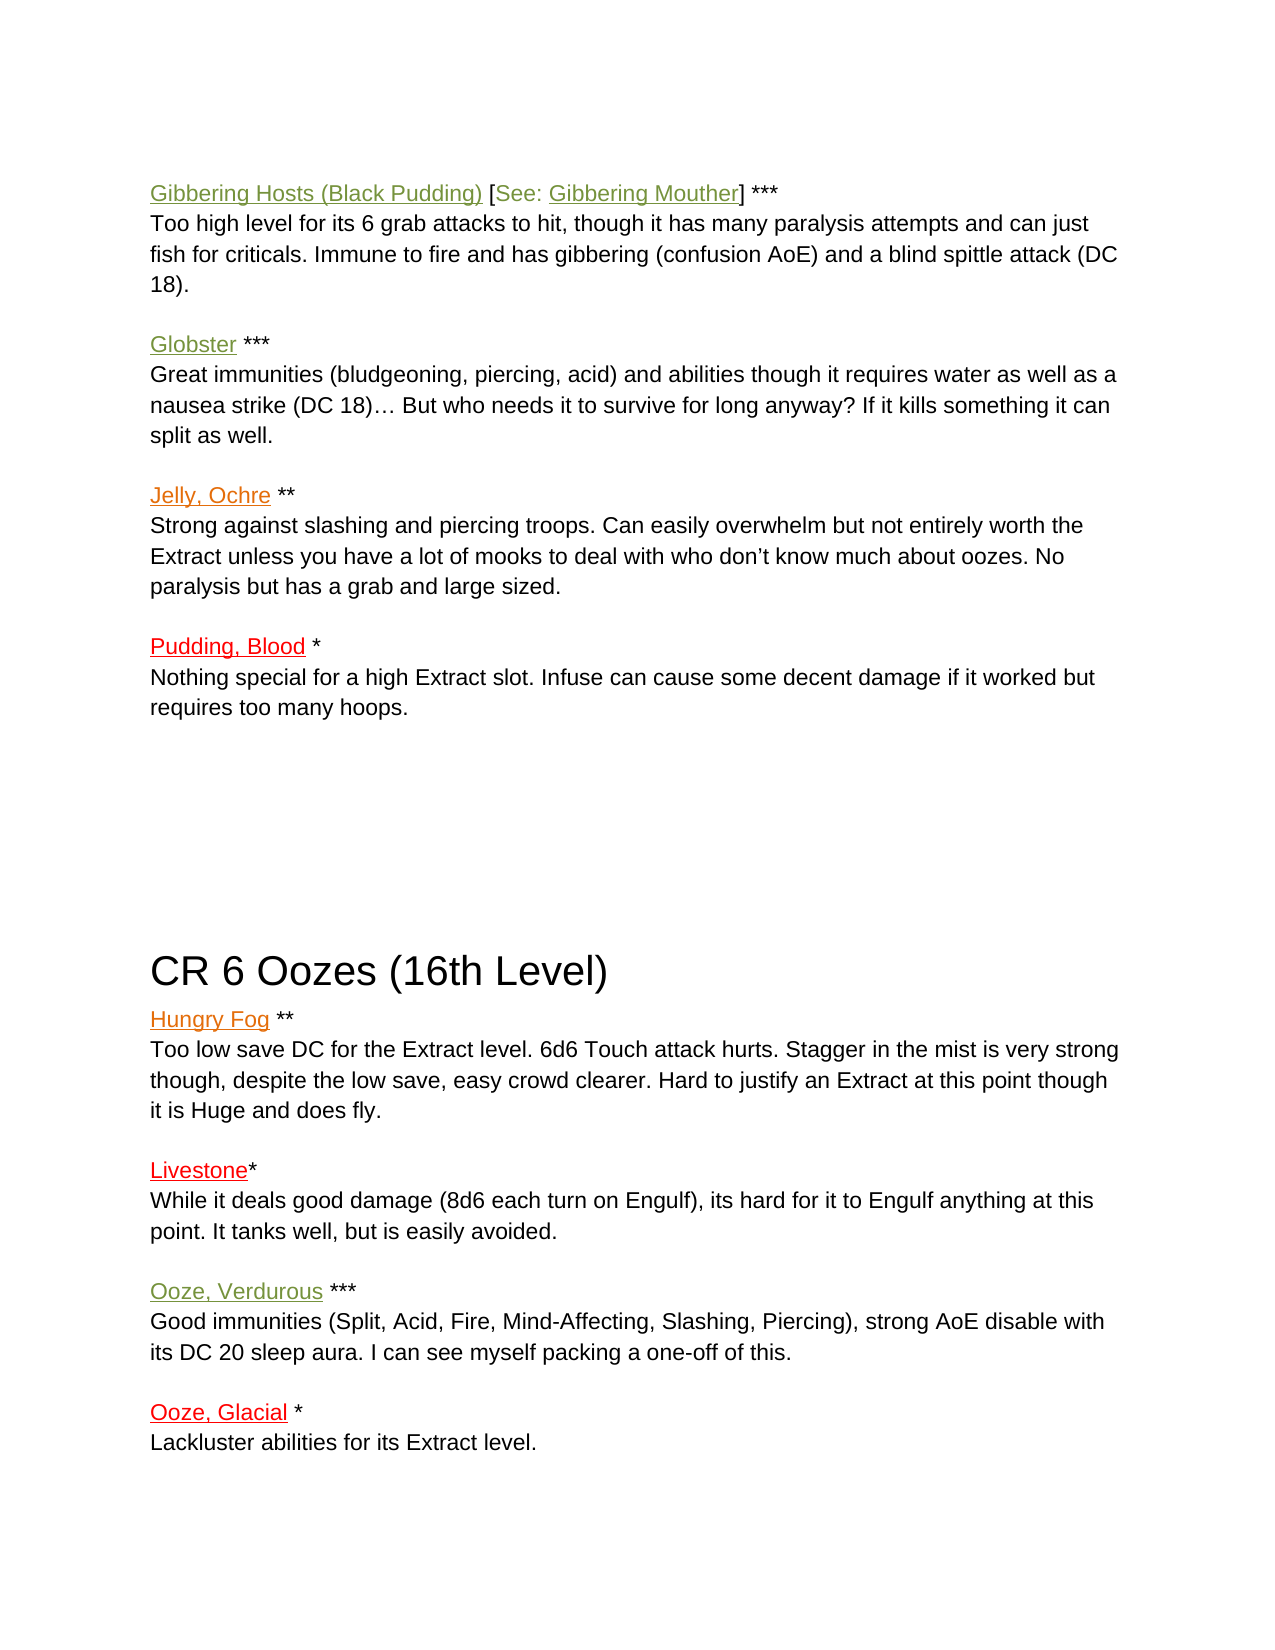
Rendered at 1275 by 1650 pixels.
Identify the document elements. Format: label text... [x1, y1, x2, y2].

text Ooze, Glacial * [150, 1399, 1125, 1425]
text Lackluster abilities for its Extract level. [150, 1429, 1125, 1486]
text Too high level for its 6 grab attacks to hit, though it has many paralysis attempts and can just fish for criticals. Immune to fire and has gibbering (confusion AoE) and a blind spittle attack (DC 18). [150, 210, 1125, 297]
text Hungry Fog ** [150, 1006, 1125, 1033]
text Too low save DC for the Extract level. 6d6 Touch attack hurts. Stagger in the mist is very strong though, despite the low save, easy crowd clearer. Hard to justify an Extract at this point though it is Huge and does fly. [150, 1036, 1125, 1123]
text Great immunities (bludgeoning, piercing, acid) and abilities though it requires water as well as a nausea strike (DC 18)… But who needs it to survive for long anyway? If it kills something it can split as well. [150, 361, 1125, 448]
text Ooze, Verdurous *** [150, 1278, 1125, 1304]
text Livestone* [150, 1157, 1125, 1184]
text Pudding, Blood * [150, 633, 1125, 660]
subtitle CR 6 Oozes (16th Level) [150, 946, 1125, 994]
text Globster *** [150, 331, 1125, 358]
text Nothing special for a high Extract slot. Infuse can cause some decent damage if it worked but requires too many hoops. [150, 663, 1125, 750]
text Good immunities (Split, Acid, Fire, Mind-Affecting, Slashing, Piercing), strong AoE disable with its DC 20 sleep aura. I can see myself packing a one-off of this. [150, 1308, 1125, 1395]
text Strong against slashing and piercing troops. Can easily overwhelm but not entirely worth the Extract unless you have a lot of mooks to deal with who don’t know much about oozes. No paralysis but has a grab and large sized. [150, 512, 1125, 599]
text Gibbering Hosts (Black Pudding) [See: Gibbering Mouther] *** [150, 180, 1125, 207]
text [150, 150, 1125, 176]
text Jelly, Ochre ** [150, 482, 1125, 509]
text While it deals good damage (8d6 each turn on Engulf), its hard for it to Engulf anything at this point. It tanks well, but is easily avoided. [150, 1187, 1125, 1244]
